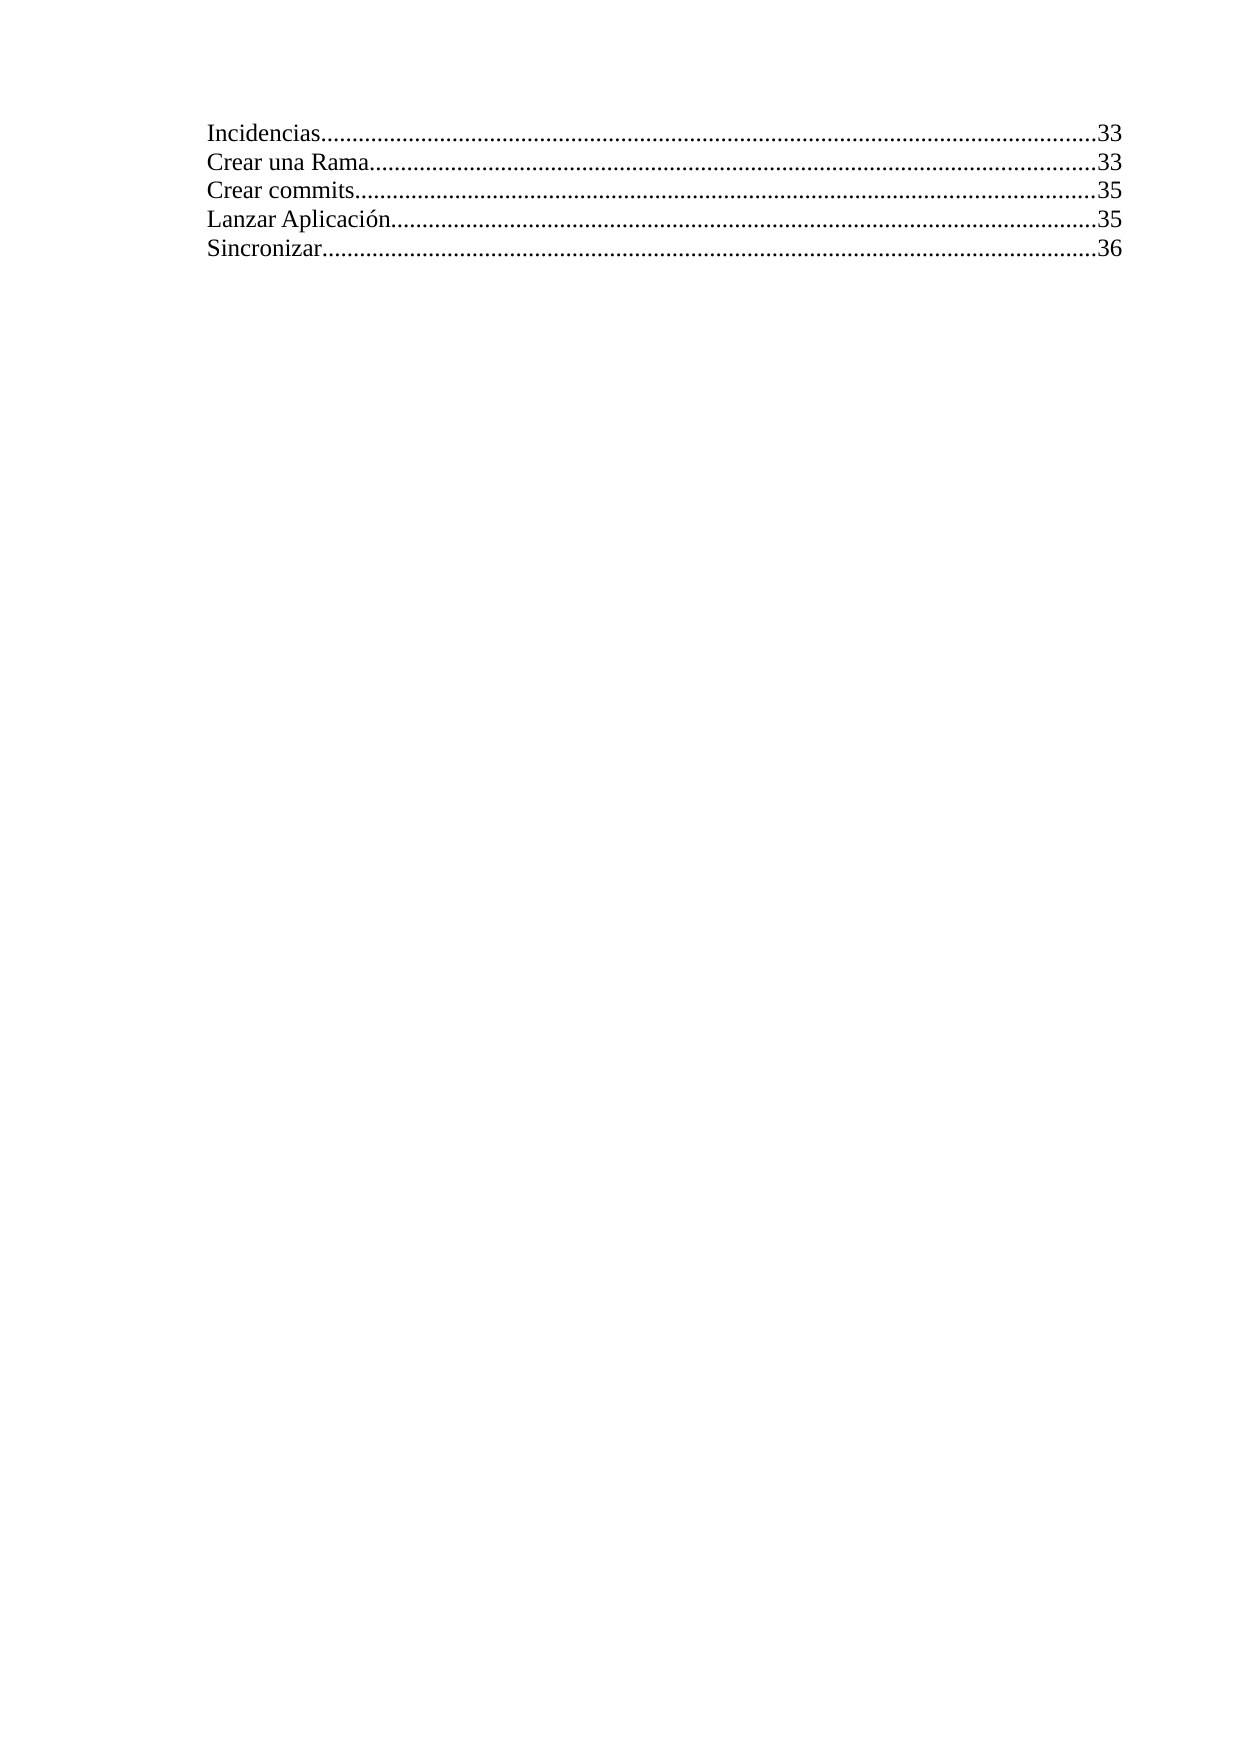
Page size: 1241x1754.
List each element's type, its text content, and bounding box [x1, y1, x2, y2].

text Lanzar Aplicación 35 [207, 204, 1122, 233]
text Sincronizar 36 [207, 233, 1122, 262]
text Incidencias. 33 [207, 118, 1122, 147]
text Crear commits 35 [207, 176, 1122, 204]
text Crear una Rama 33 [207, 147, 1122, 176]
